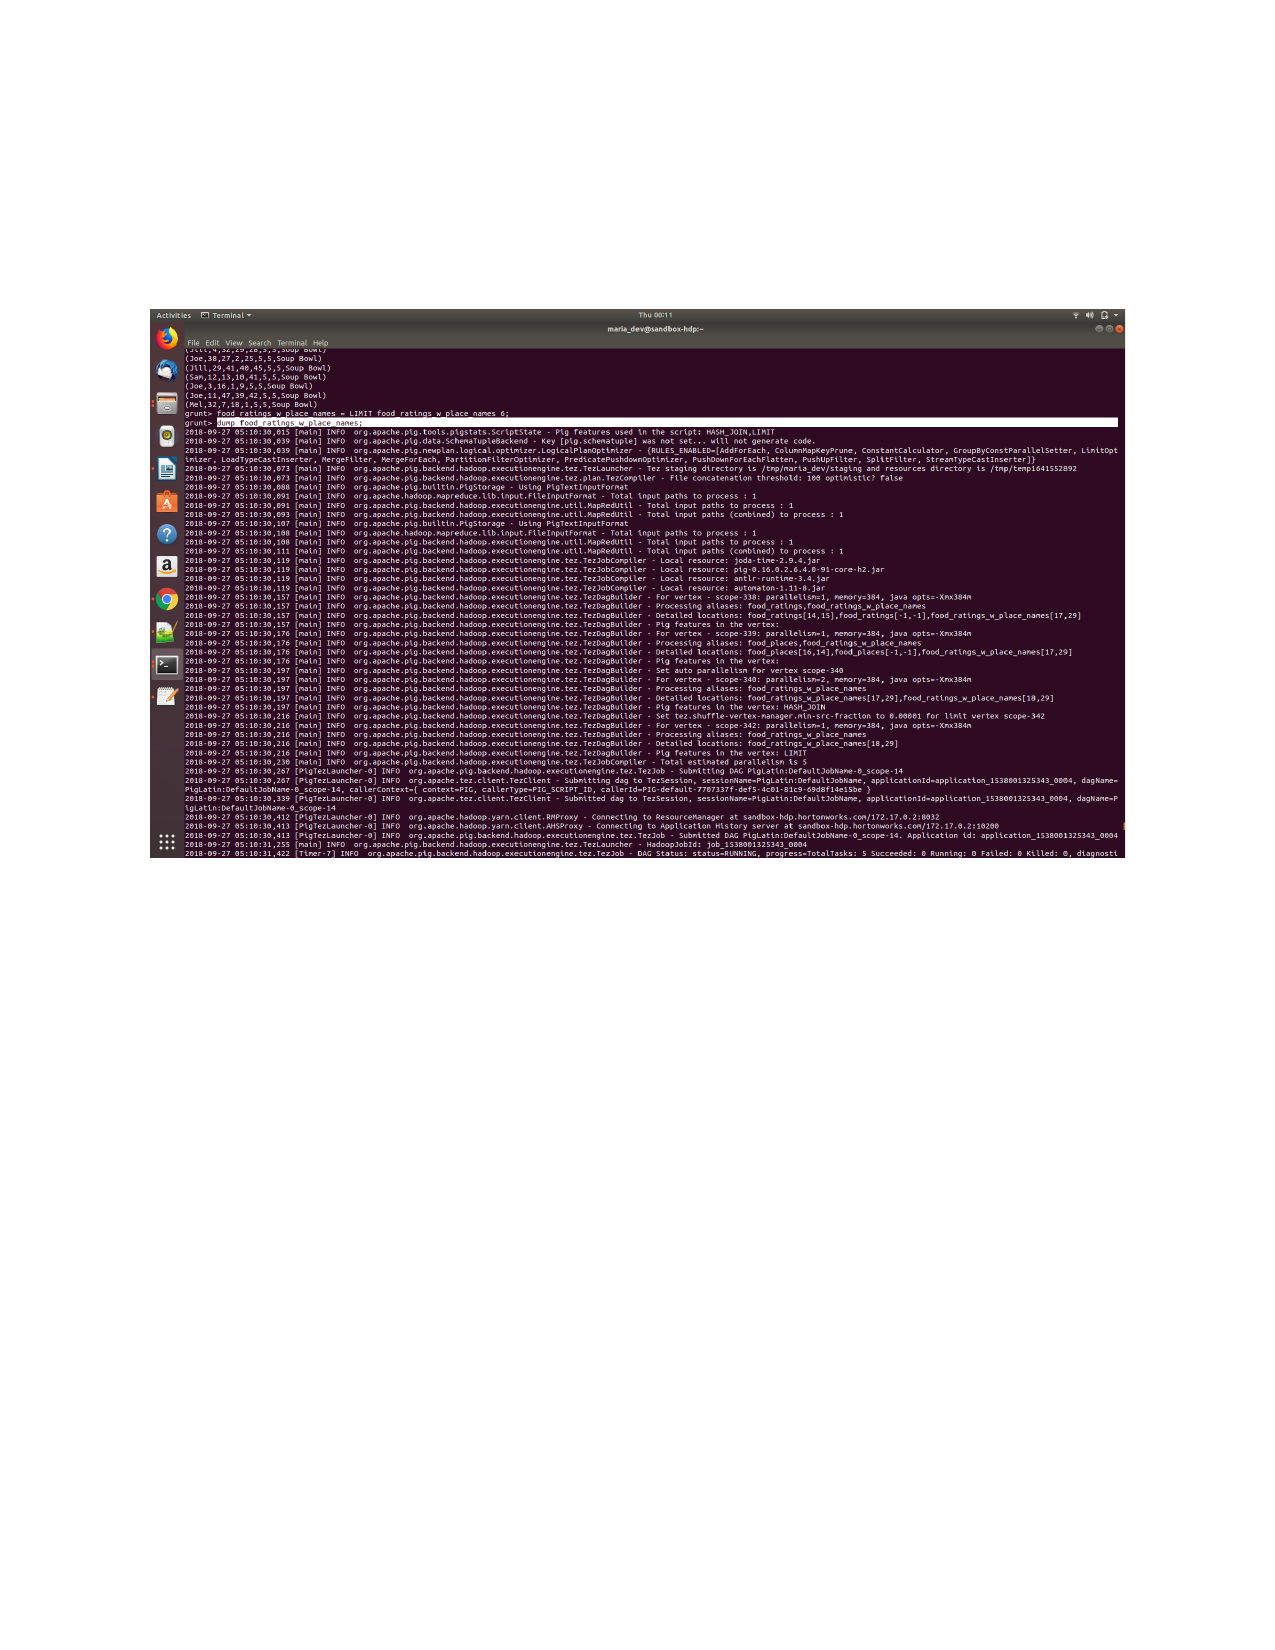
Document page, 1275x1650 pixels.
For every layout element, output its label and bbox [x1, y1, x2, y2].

picture [150, 309, 1125, 858]
